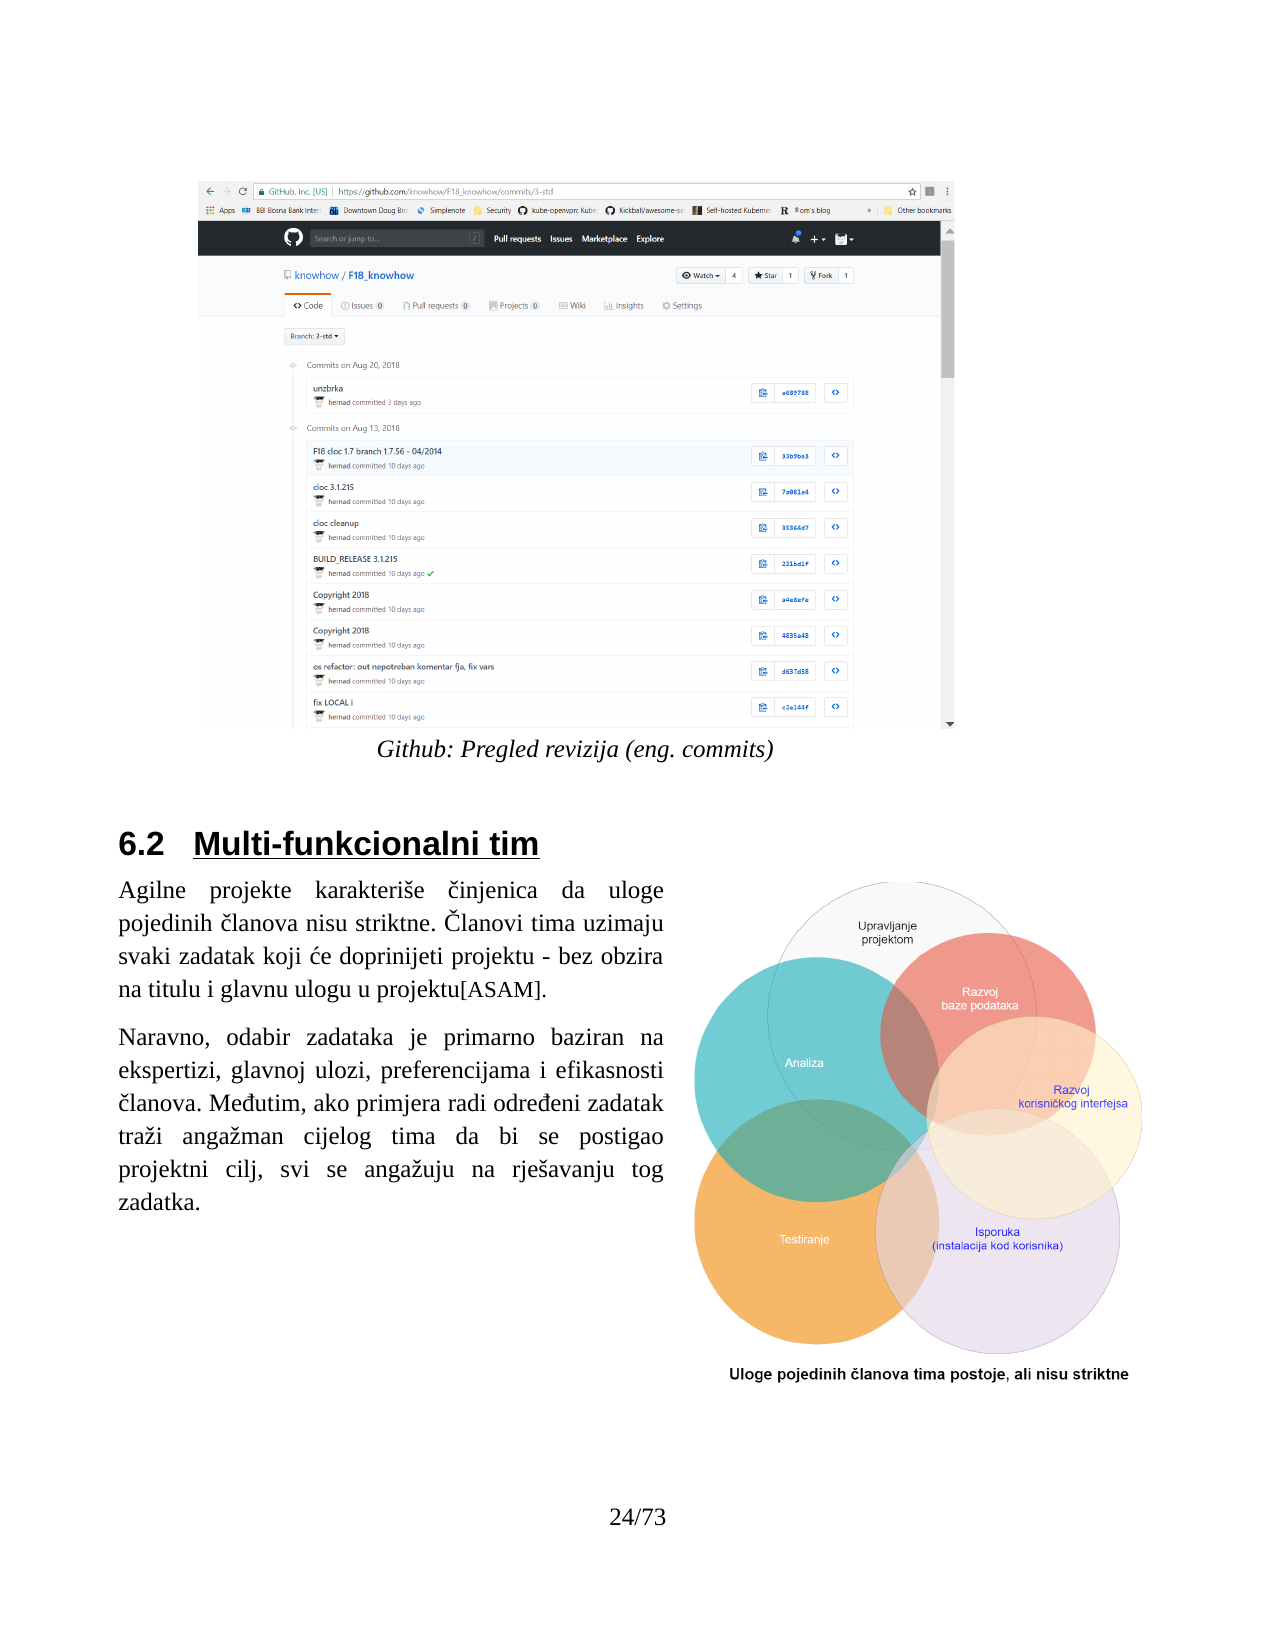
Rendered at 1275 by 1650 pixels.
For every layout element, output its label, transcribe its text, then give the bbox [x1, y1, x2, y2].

picture [694, 882, 1142, 1391]
subtitle Multi-funkcionalni tim [118, 824, 1157, 863]
picture [198, 181, 955, 729]
text Github: Pregled revizija (eng. commits) [198, 729, 954, 762]
text Naravno, odabir zadataka je primarno baziran na ekspertizi, glavnoj ulozi, preferencijama i efikasnosti članova. Međutim, ako primjera radi određeni zadatak traži angažman cijelog tima da bi se postigao projektni cilj, svi se angažuju na rješavanju tog zadatka. [118, 1022, 694, 1216]
text Agilne projekte karakteriše činjenica da uloge pojedinih članova nisu striktne. Članovi tima uzimaju svaki zadatak koji će doprinijeti projektu - bez obzira na titulu i glavnu ulogu u projektu[ASAM]. [118, 875, 1157, 1003]
